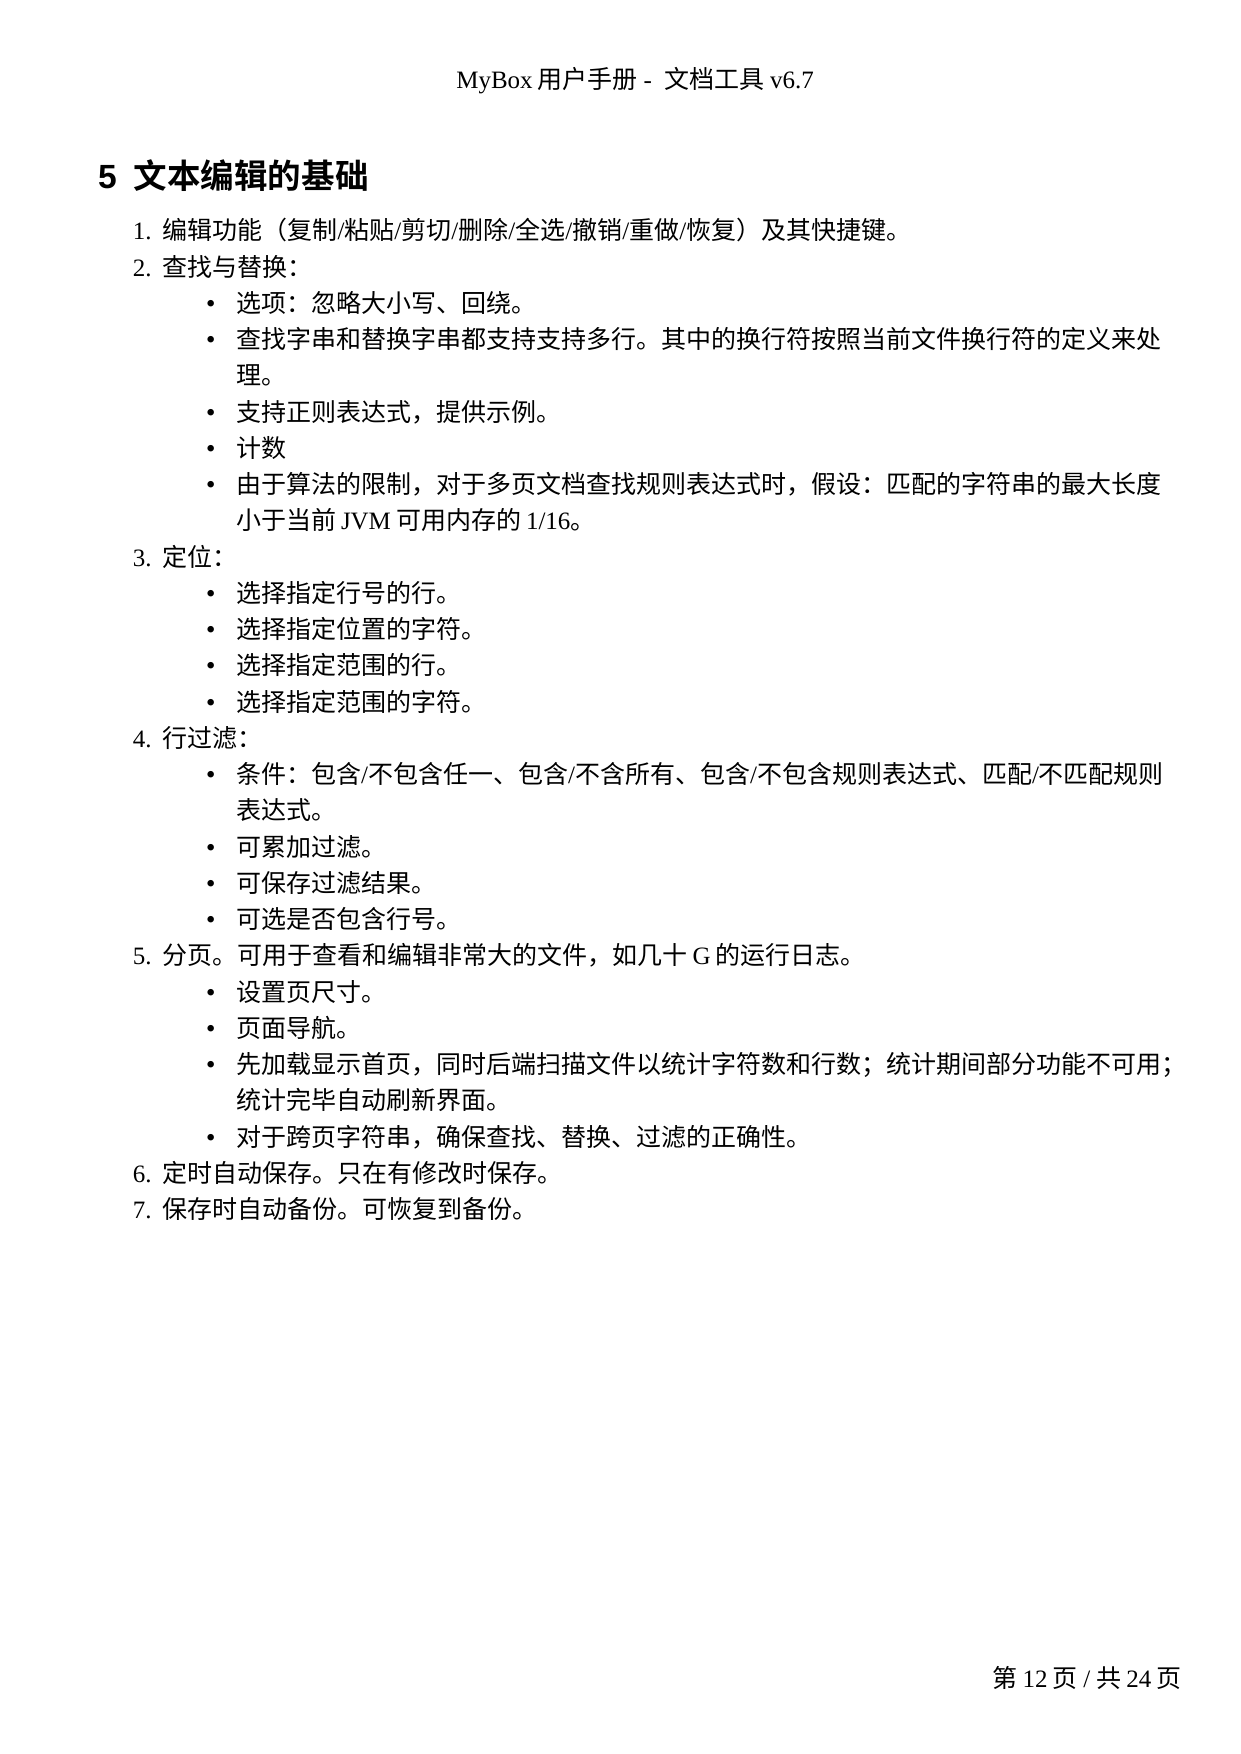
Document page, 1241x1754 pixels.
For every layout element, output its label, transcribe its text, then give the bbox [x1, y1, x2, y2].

list 可选是否包含行号。 [206, 899, 1181, 936]
list 行过滤： [133, 718, 1181, 754]
list 可累加过滤。 [206, 827, 1181, 863]
list 查找字串和替换字串都支持支持多行。其中的换行符按照当前文件换行符的定义来处理。 [206, 319, 1181, 392]
list 计数 [206, 428, 1181, 464]
list 选项：忽略大小写、回绕。 [206, 283, 1181, 319]
list 保存时自动备份。可恢复到备份。 [133, 1189, 1181, 1226]
list 条件：包含/不包含任一、包含/不含所有、包含/不包含规则表达式、匹配/不匹配规则表达式。 [206, 754, 1181, 827]
list 选择指定范围的行。 [206, 646, 1181, 682]
list 分页。可用于查看和编辑非常大的文件，如几十G的运行日志。 [133, 936, 1181, 972]
list 选择指定行号的行。 [206, 573, 1181, 609]
list 由于算法的限制，对于多页文档查找规则表达式时，假设：匹配的字符串的最大长度小于当前JVM可用内存的1/16。 [206, 464, 1181, 537]
list 先加载显示首页，同时后端扫描文件以统计字符数和行数；统计期间部分功能不可用；统计完毕自动刷新界面。 [206, 1044, 1181, 1117]
list 可保存过滤结果。 [206, 863, 1181, 899]
subtitle 文本编辑的基础 [88, 150, 1181, 198]
list 支持正则表达式，提供示例。 [206, 392, 1181, 428]
list 对于跨页字符串，确保查找、替换、过滤的正确性。 [206, 1117, 1181, 1153]
list 查找与替换： [133, 247, 1181, 283]
list 选择指定范围的字符。 [206, 682, 1181, 718]
list 定位： [133, 537, 1181, 573]
list 定时自动保存。只在有修改时保存。 [133, 1153, 1181, 1189]
list 选择指定位置的字符。 [206, 609, 1181, 646]
list 页面导航。 [206, 1008, 1181, 1044]
list 设置页尺寸。 [206, 972, 1181, 1008]
list 编辑功能（复制/粘贴/剪切/删除/全选/撤销/重做/恢复）及其快捷键。 [133, 211, 1181, 247]
